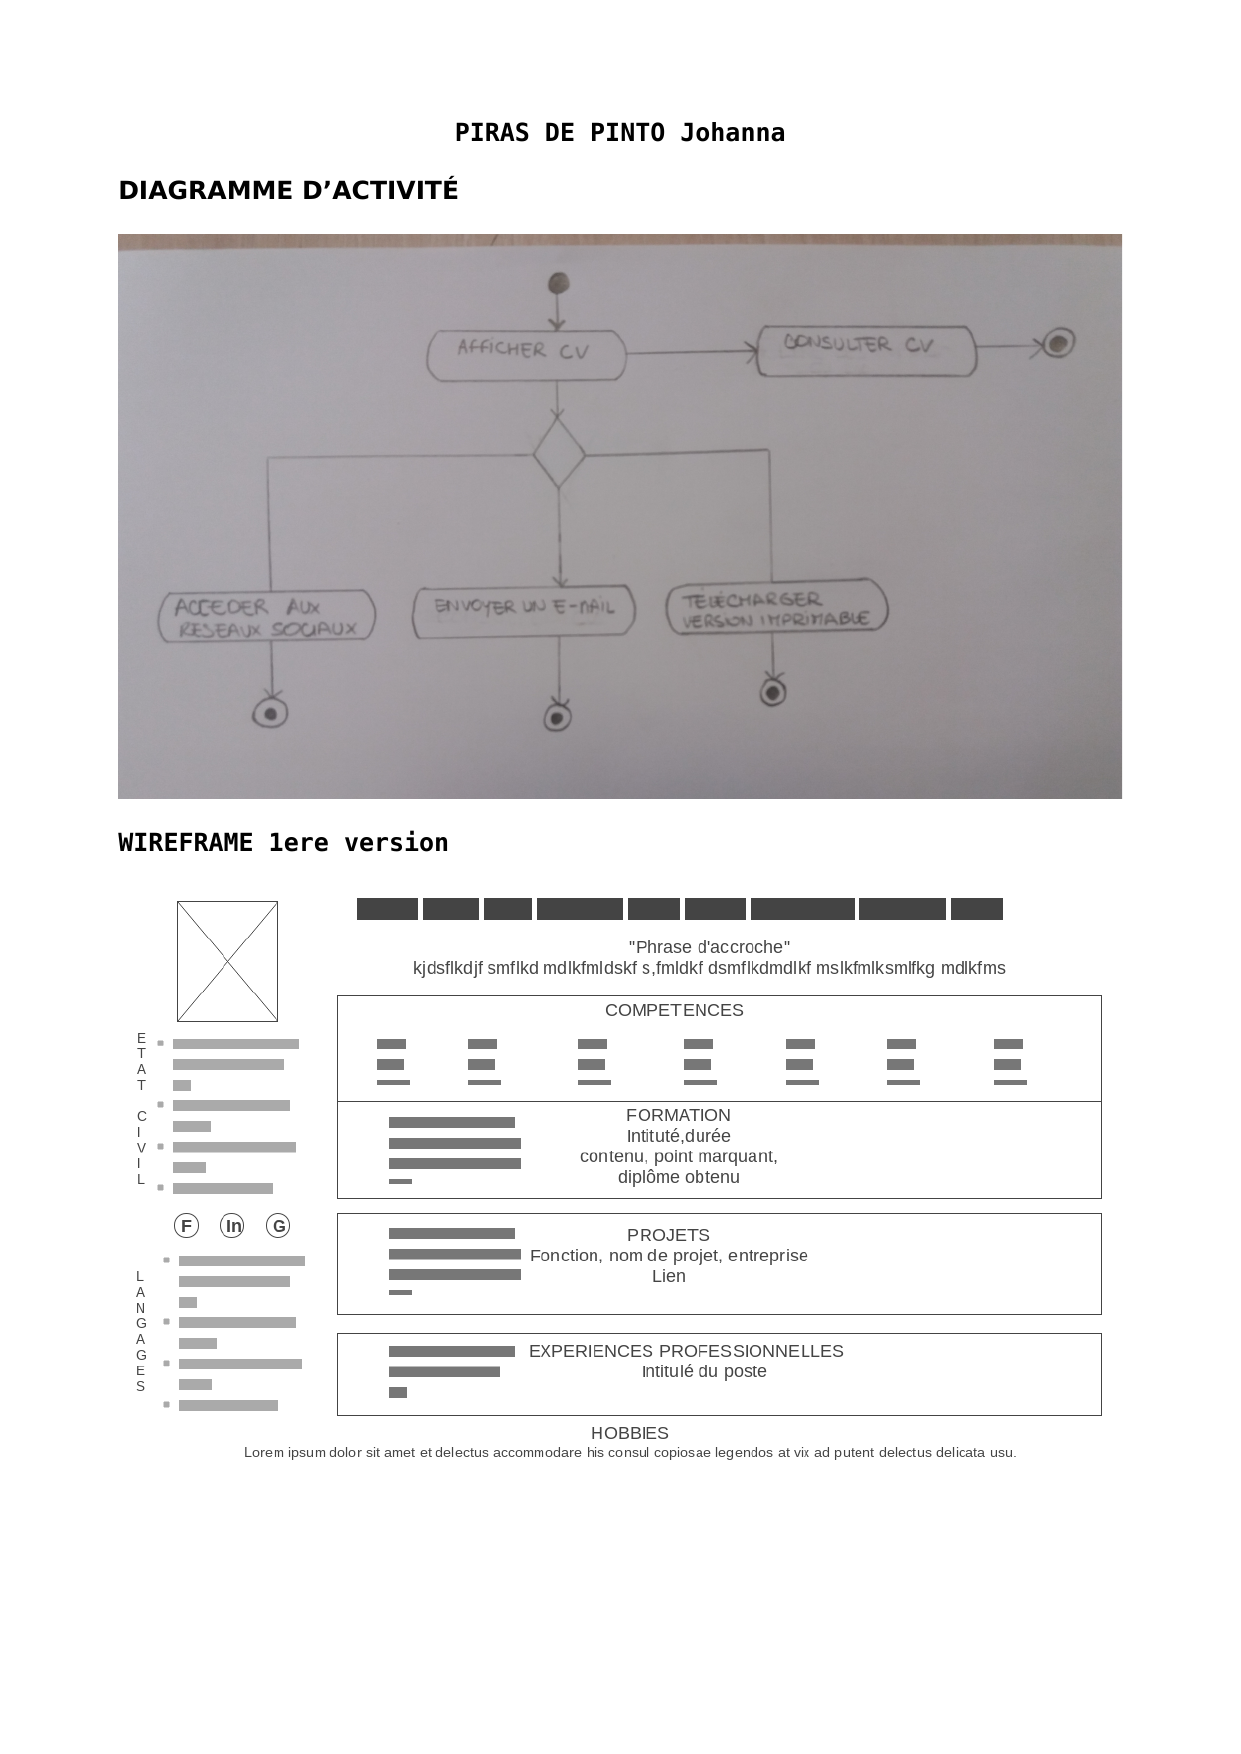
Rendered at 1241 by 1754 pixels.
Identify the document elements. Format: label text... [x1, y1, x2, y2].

picture [118, 885, 1123, 1474]
text WIREFRAME 1ere version [118, 828, 1122, 857]
text DIAGRAMME D’ACTIVITÉ [118, 176, 1122, 206]
text PIRAS DE PINTO Johanna [118, 118, 1122, 147]
picture [118, 234, 1123, 799]
